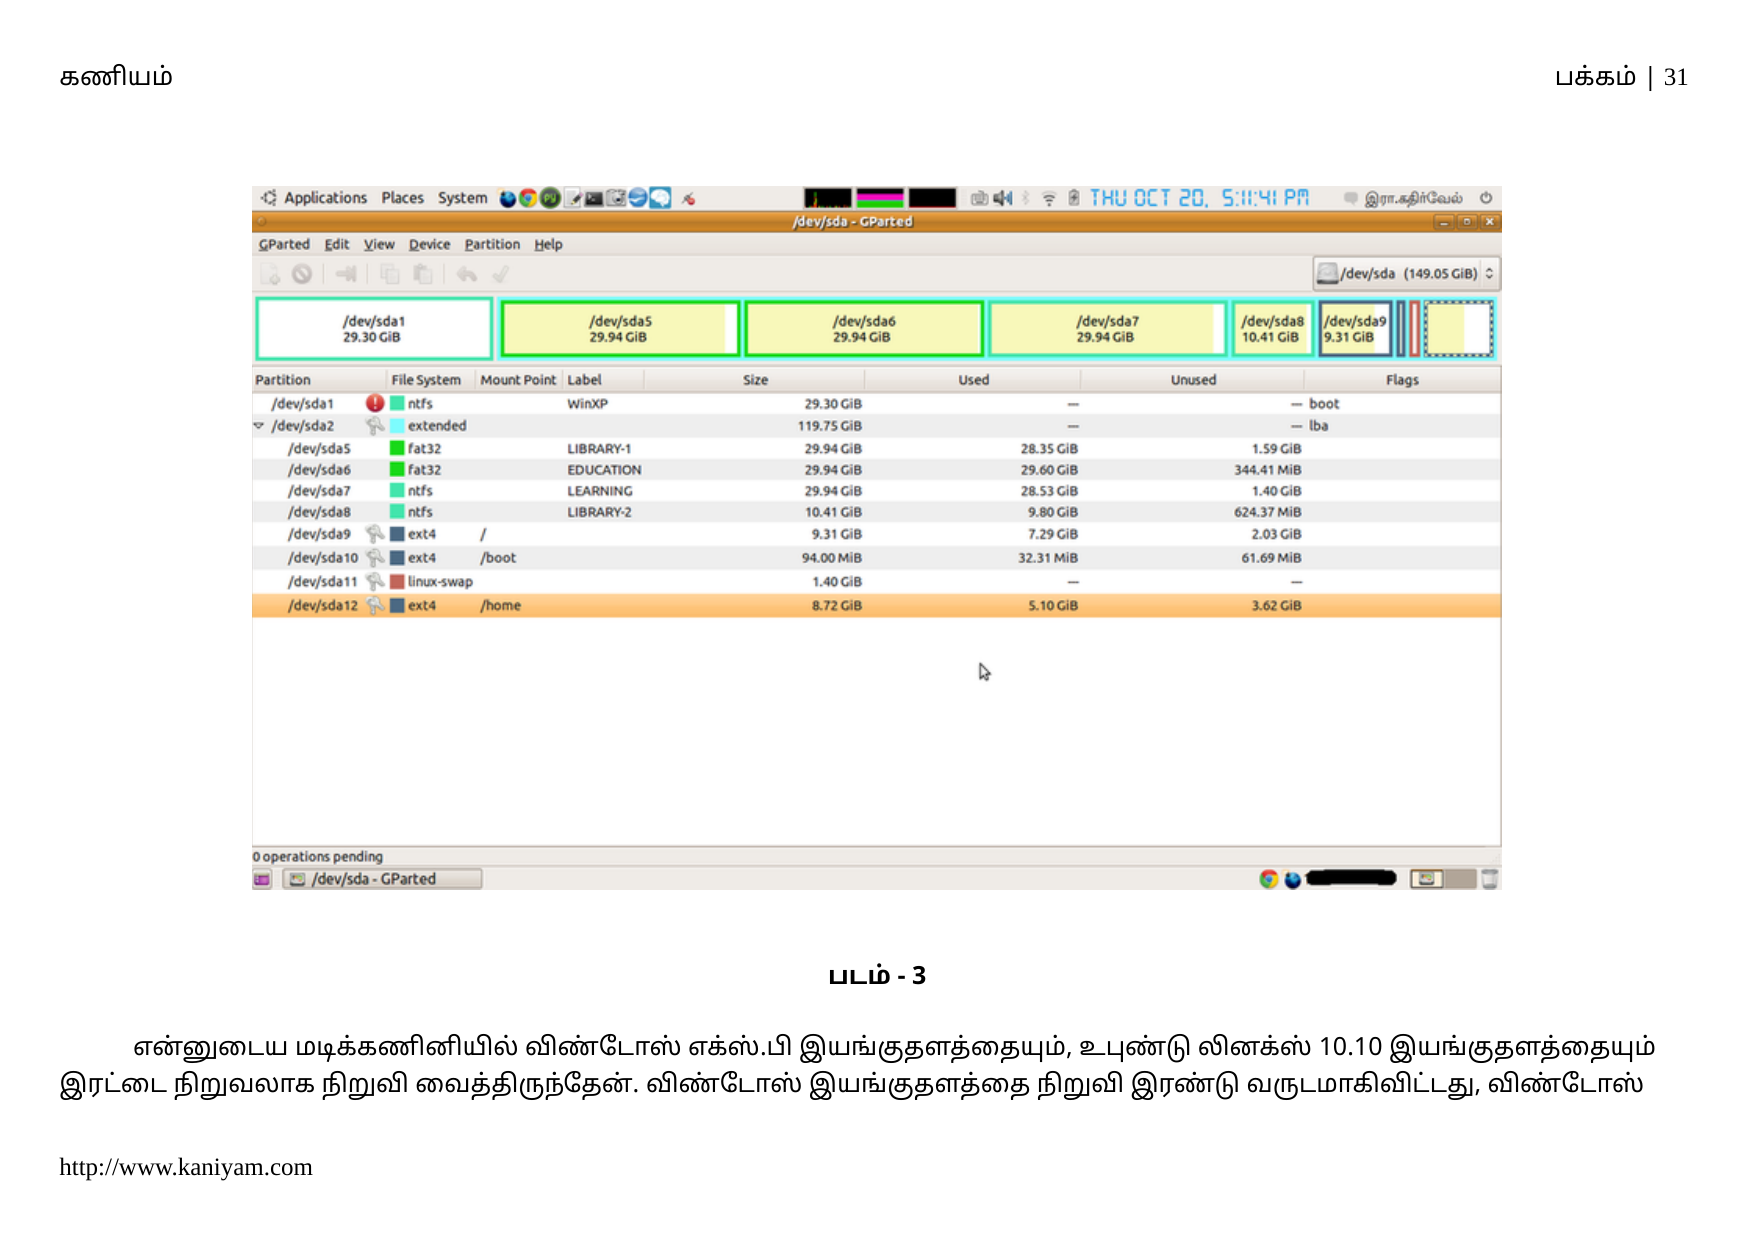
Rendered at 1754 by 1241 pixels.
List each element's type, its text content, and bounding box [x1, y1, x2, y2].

text என்னுடைய மடிக்கணினியில் விண்டோஸ் எக்ஸ்.பி இயங்குதளத்தையும், உபுண்டு லினக்ஸ் 10.10 இயங்குதளத்தையும் இரட்டை நிறுவலாக நிறுவி வைத்திருந்தேன். விண்டோஸ் இயங்குதளத்தை நிறுவி இரண்டு வருடமாகிவிட்டது, விண்டோஸ் [59, 1029, 1695, 1103]
text படம் - 3 [59, 958, 1695, 995]
picture [252, 186, 1502, 890]
